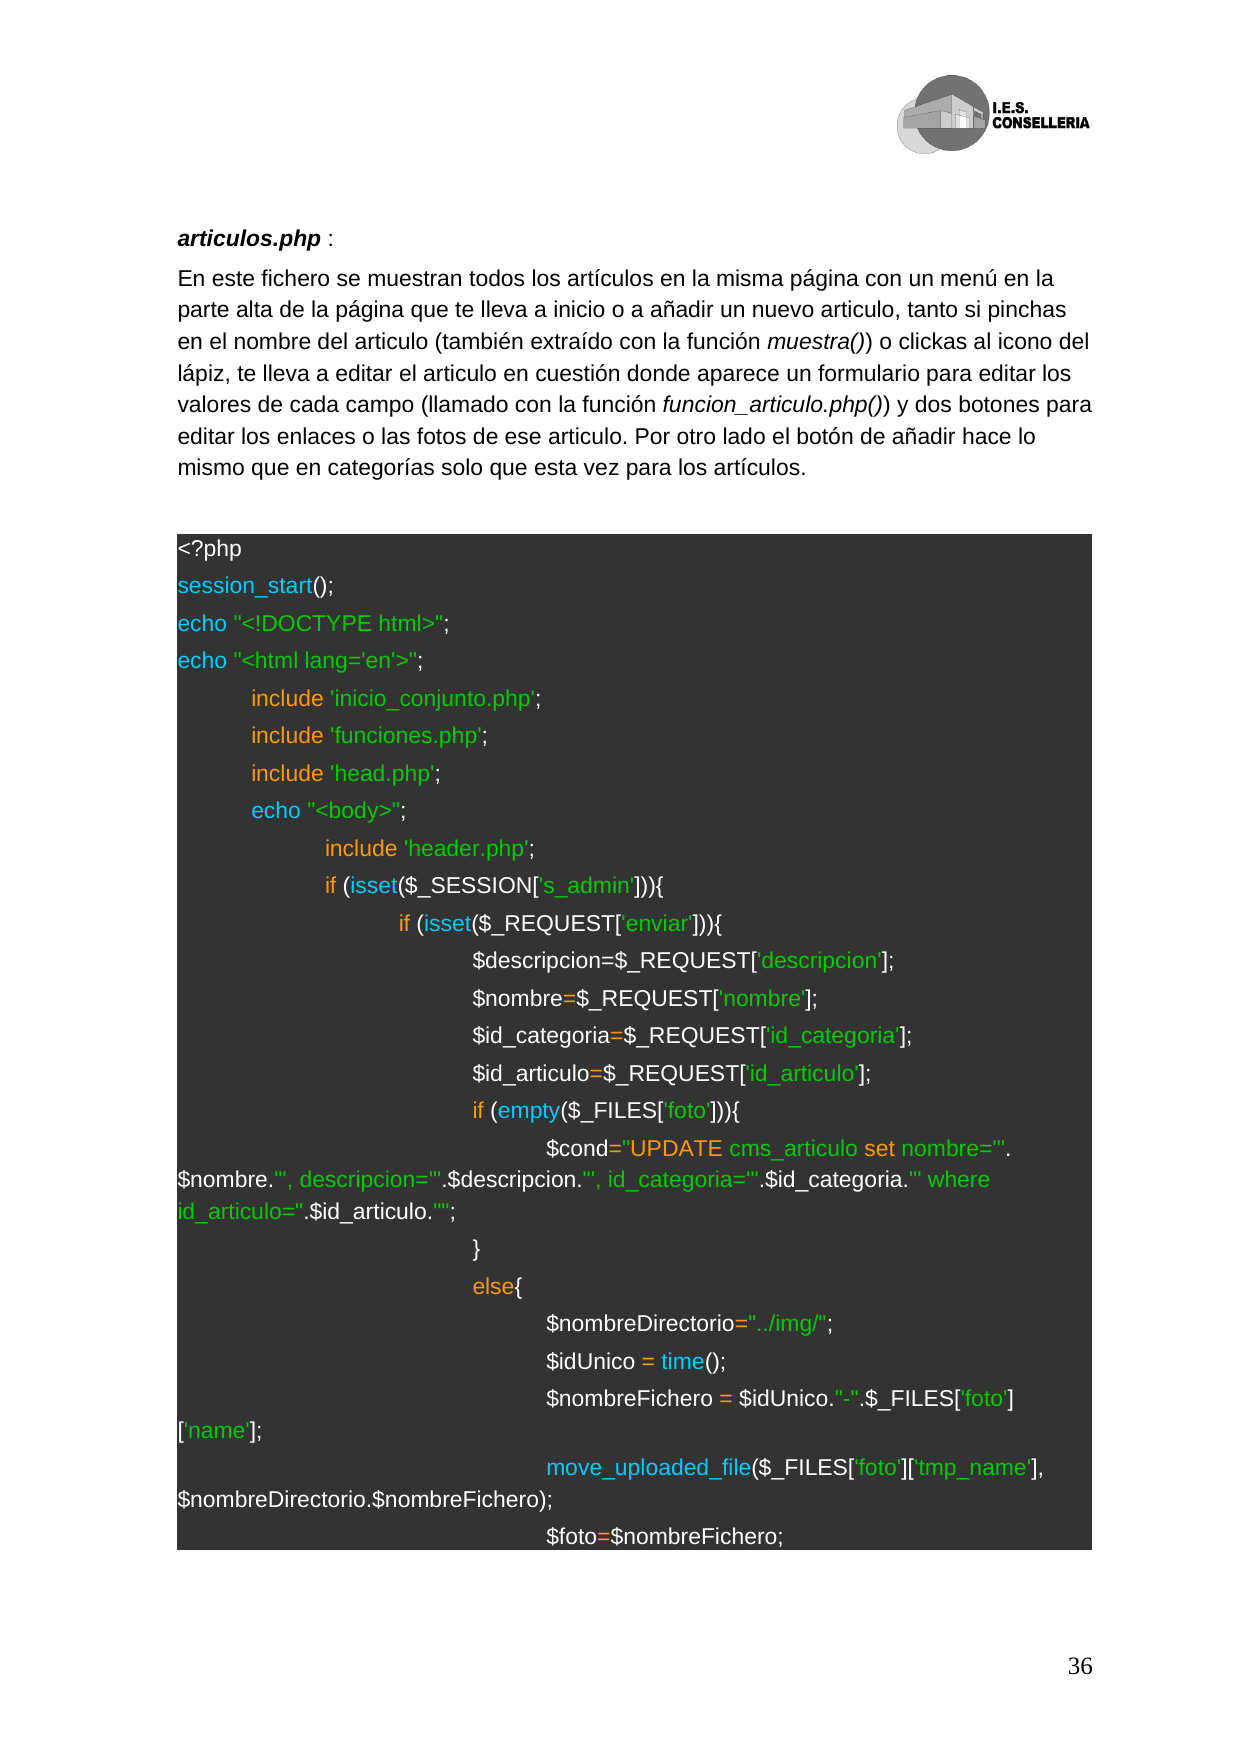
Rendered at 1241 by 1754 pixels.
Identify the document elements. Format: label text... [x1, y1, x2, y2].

text $foto=$nombreFichero; [177, 1523, 1092, 1550]
text echo "<!DOCTYPE html>"; [177, 609, 1092, 636]
text include 'header.php'; [177, 834, 1092, 861]
picture [894, 73, 1093, 155]
text if (isset($_REQUEST['enviar'])){ [177, 909, 1092, 936]
text En este fichero se muestran todos los artículos en la misma página con un menú en la parte alta de la página que te lleva a inicio o a añadir un nuevo articulo, tanto si pinchas en el nombre del articulo (también extraído con la función muestra()) o clickas al icono del lápiz, te lleva a editar el articulo en cuestión donde aparece un formulario para editar los valores de cada campo (llamado con la función funcion_articulo.php()) y dos botones para editar los enlaces o las fotos de ese articulo. Por otro lado el botón de añadir hace lo mismo que en categorías solo que esta vez para los artículos. [177, 265, 1092, 481]
text echo "<body>"; [177, 797, 1092, 823]
text session_start(); [177, 572, 1092, 598]
text if (isset($_SESSION['s_admin'])){ [177, 872, 1092, 898]
text echo "<html lang='en'>"; [177, 647, 1092, 673]
text $descripcion=$_REQUEST['descripcion']; [177, 947, 1092, 973]
text } [177, 1235, 1092, 1262]
text $id_categoria=$_REQUEST['id_categoria']; [177, 1022, 1092, 1048]
text $id_articulo=$_REQUEST['id_articulo']; [177, 1059, 1092, 1086]
text move_uploaded_file($_FILES['foto']['tmp_name'], $nombreDirectorio.$nombreFichero); [177, 1454, 1092, 1512]
text include 'inicio_conjunto.php'; [177, 684, 1092, 711]
text articulos.php : [177, 224, 1092, 251]
text $nombreDirectorio="../img/"; [177, 1310, 1092, 1337]
text $nombreFichero = $idUnico."-".$_FILES['foto']['name']; [177, 1385, 1092, 1443]
text include 'funciones.php'; [177, 722, 1092, 748]
text include 'head.php'; [177, 759, 1092, 786]
text $nombre=$_REQUEST['nombre']; [177, 984, 1092, 1011]
text <?php [177, 534, 1092, 561]
text if (empty($_FILES['foto'])){ [177, 1097, 1092, 1123]
text $idUnico = time(); [177, 1348, 1092, 1374]
text else{ [177, 1273, 1092, 1299]
text $cond="UPDATE cms_articulo set nombre='".$nombre."', descripcion='".$descripcion."', id_categoria='".$id_categoria."' where id_articulo=".$id_articulo.""; [177, 1134, 1092, 1224]
